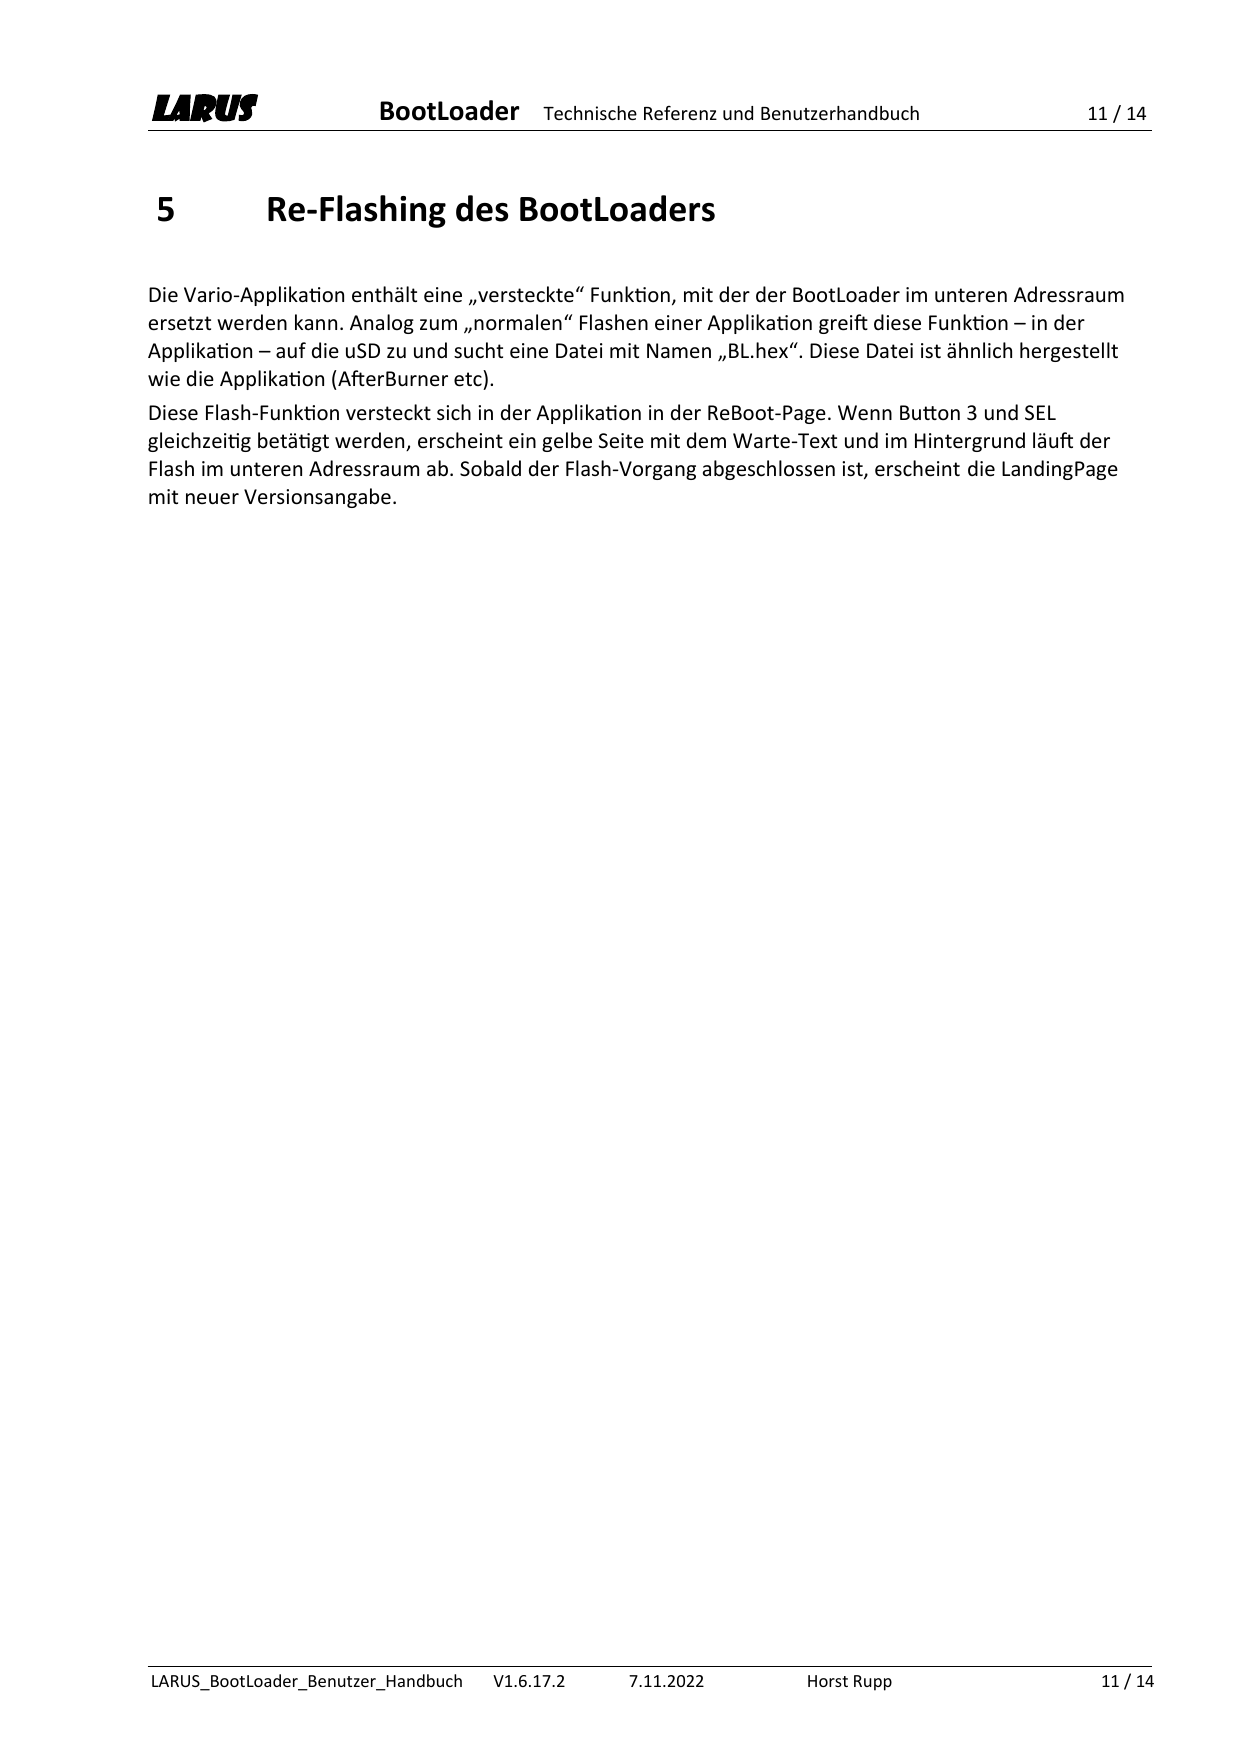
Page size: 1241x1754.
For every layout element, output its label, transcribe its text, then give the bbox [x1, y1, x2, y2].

text Diese Flash-Funktion versteckt sich in der Applikation in der ReBoot-Page. Wenn Button 3 und SEL gleichzeitig betätigt werden, erscheint ein gelbe Seite mit dem Warte-Text und im Hintergrund läuft der Flash im unteren Adressraum ab. Sobald der Flash-Vorgang abgeschlossen ist, erscheint die LandingPage mit neuer Versionsangabe. [148, 398, 1152, 510]
text Die Vario-Applikation enthält eine „versteckte“ Funktion, mit der der BootLoader im unteren Adressraum ersetzt werden kann. Analog zum „normalen“ Flashen einer Applikation greift diese Funktion – in der Applikation – auf die uSD zu und sucht eine Datei mit Namen „BL.hex“. Diese Datei ist ähnlich hergestellt wie die Applikation (AfterBurner etc). [148, 280, 1152, 392]
subtitle Re-Flashing des BootLoaders [148, 185, 1128, 231]
